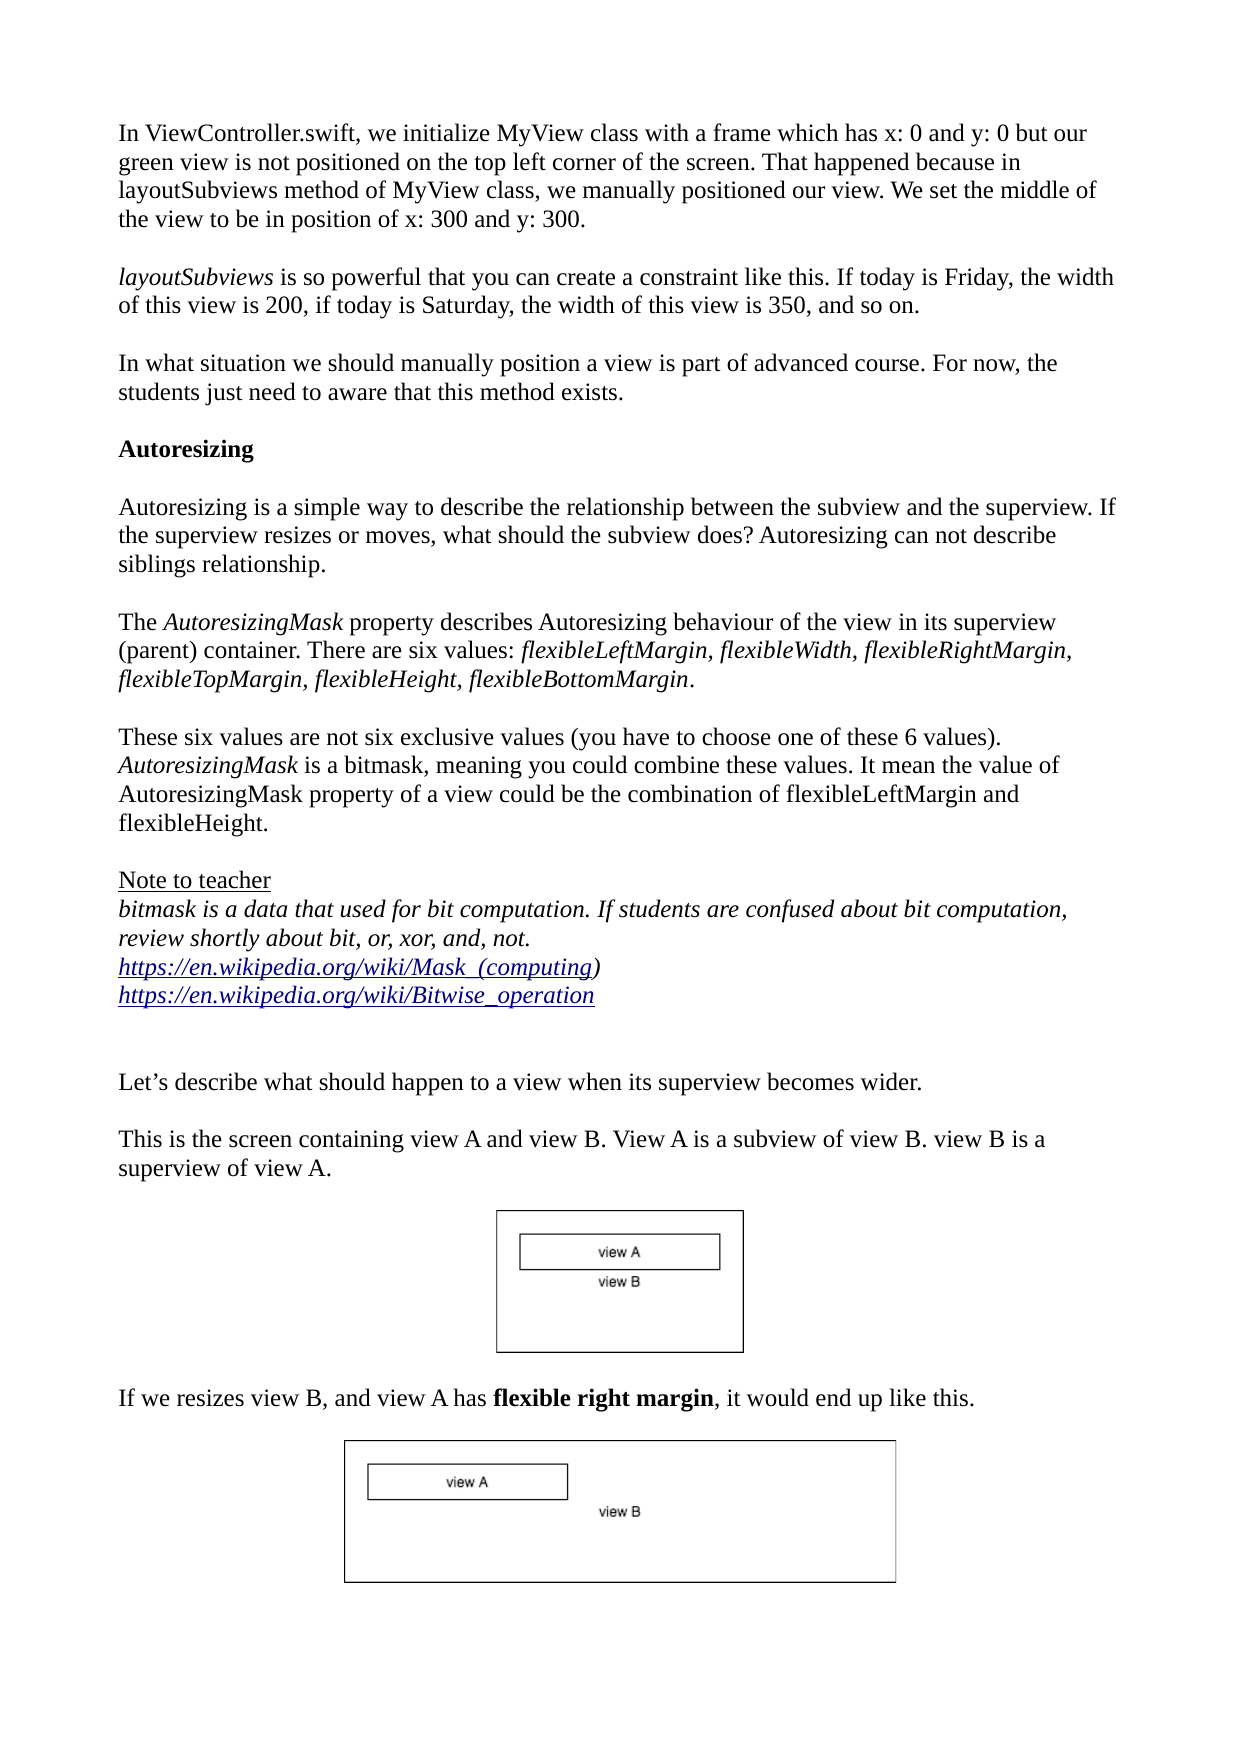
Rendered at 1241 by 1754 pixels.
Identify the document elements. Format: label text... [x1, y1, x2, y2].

text Note to teacher [118, 866, 1122, 894]
picture [496, 1210, 744, 1353]
text The AutoresizingMask property describes Autoresizing behaviour of the view in its superview (parent) container. There are six values: flexibleLeftMargin, flexibleWidth, flexibleRightMargin, flexibleTopMargin, flexibleHeight, flexibleBottomMargin. [118, 607, 1122, 693]
text In what situation we should manually position a view is part of advanced course. For now, the students just need to aware that this method exists. [118, 348, 1122, 406]
text If we resizes view B, and view A has flexible right margin, it would end up like this. [118, 1383, 1122, 1412]
text https://en.wikipedia.org/wiki/Bitwise_operation [118, 981, 1122, 1009]
text In ViewController.swift, we initialize MyView class with a frame which has x: 0 and y: 0 but our green view is not positioned on the top left corner of the screen. That happened because in layoutSubviews method of MyView class, we manually positioned our view. We set the middle of the view to be in position of x: 300 and y: 300. [118, 118, 1122, 233]
text https://en.wikipedia.org/wiki/Mask_(computing) [118, 952, 1122, 981]
text layoutSubviews is so powerful that you can create a constraint like this. If today is Friday, the width of this view is 200, if today is Saturday, the width of this view is 350, and so on. [118, 262, 1122, 319]
text bitmask is a data that used for bit computation. If students are confused about bit computation, review shortly about bit, or, xor, and, not. [118, 894, 1122, 952]
text These six values are not six exclusive values (you have to choose one of these 6 values). AutoresizingMask is a bitmask, meaning you could combine these values. It mean the value of AutoresizingMask property of a view could be the combination of flexibleLeftMargin and flexibleHeight. [118, 722, 1122, 837]
text Autoresizing [118, 434, 1122, 463]
text Autoresizing is a simple way to describe the relationship between the subview and the superview. If the superview resizes or moves, what should the subview does? Autoresizing can not describe siblings relationship. [118, 492, 1122, 578]
picture [344, 1440, 897, 1583]
text This is the screen containing view A and view B. View A is a subview of view B. view B is a superview of view A. [118, 1124, 1122, 1182]
text Let’s describe what should happen to a view when its superview becomes wider. [118, 1067, 1122, 1096]
